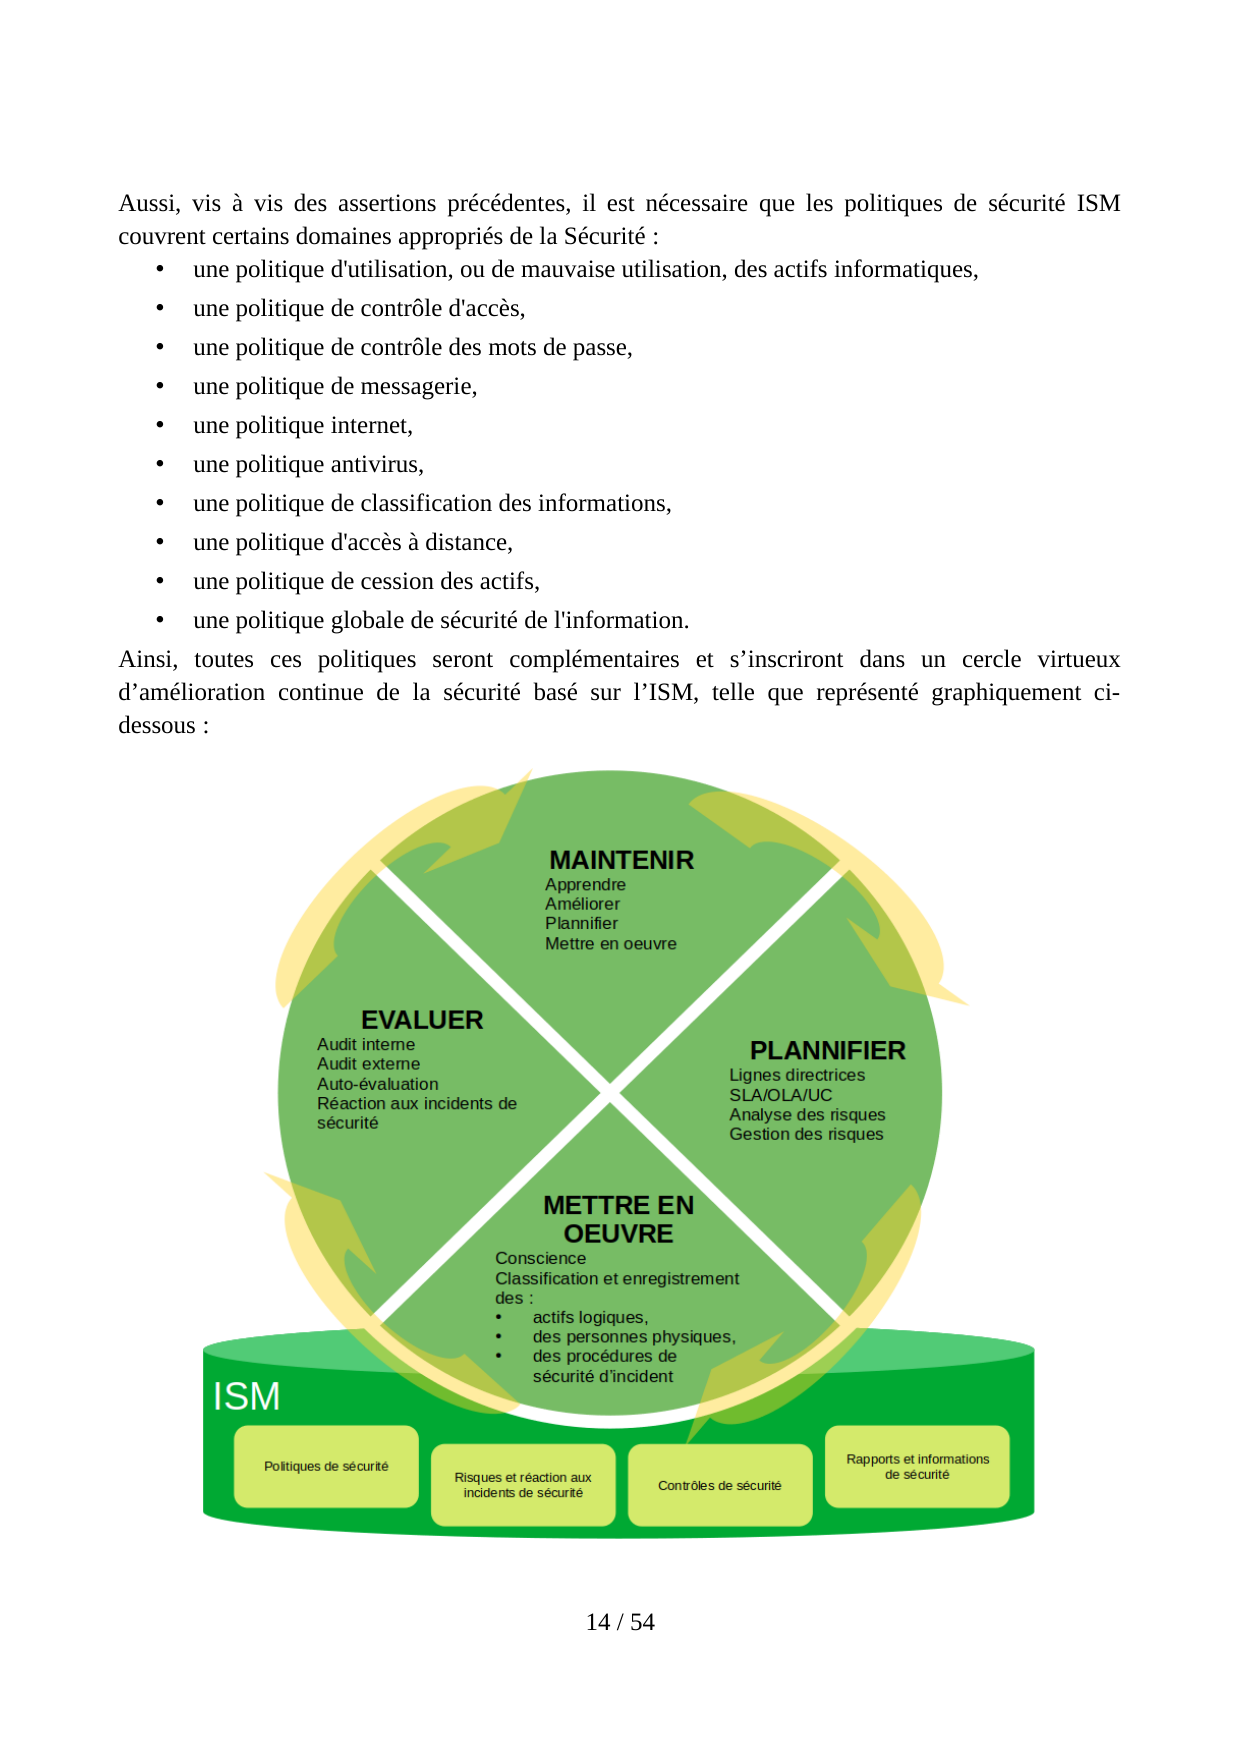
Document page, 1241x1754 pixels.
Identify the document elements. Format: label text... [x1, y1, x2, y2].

list une politique antivirus, [156, 449, 1122, 478]
list une politique internet, [156, 410, 1122, 439]
list une politique d'utilisation, ou de mauvaise utilisation, des actifs informatiques, [156, 254, 1122, 283]
picture [197, 760, 1043, 1542]
list une politique de cession des actifs, [156, 566, 1122, 594]
list une politique de contrôle d'accès, [156, 293, 1122, 322]
list une politique de classification des informations, [156, 488, 1122, 517]
list une politique globale de sécurité de l'information. [156, 605, 1122, 633]
list une politique de contrôle des mots de passe, [156, 332, 1122, 361]
list une politique de messagerie, [156, 371, 1122, 400]
text Ainsi, toutes ces politiques seront complémentaires et s’inscriront dans un cercle virtueux d’amélioration continue de la sécurité basé sur l’ISM, telle que représenté graphiquement ci-dessous : [118, 644, 1122, 738]
list une politique d'accès à distance, [156, 527, 1122, 556]
text Aussi, vis à vis des assertions précédentes, il est nécessaire que les politiques de sécurité ISM couvrent certains domaines appropriés de la Sécurité : [118, 188, 1122, 250]
